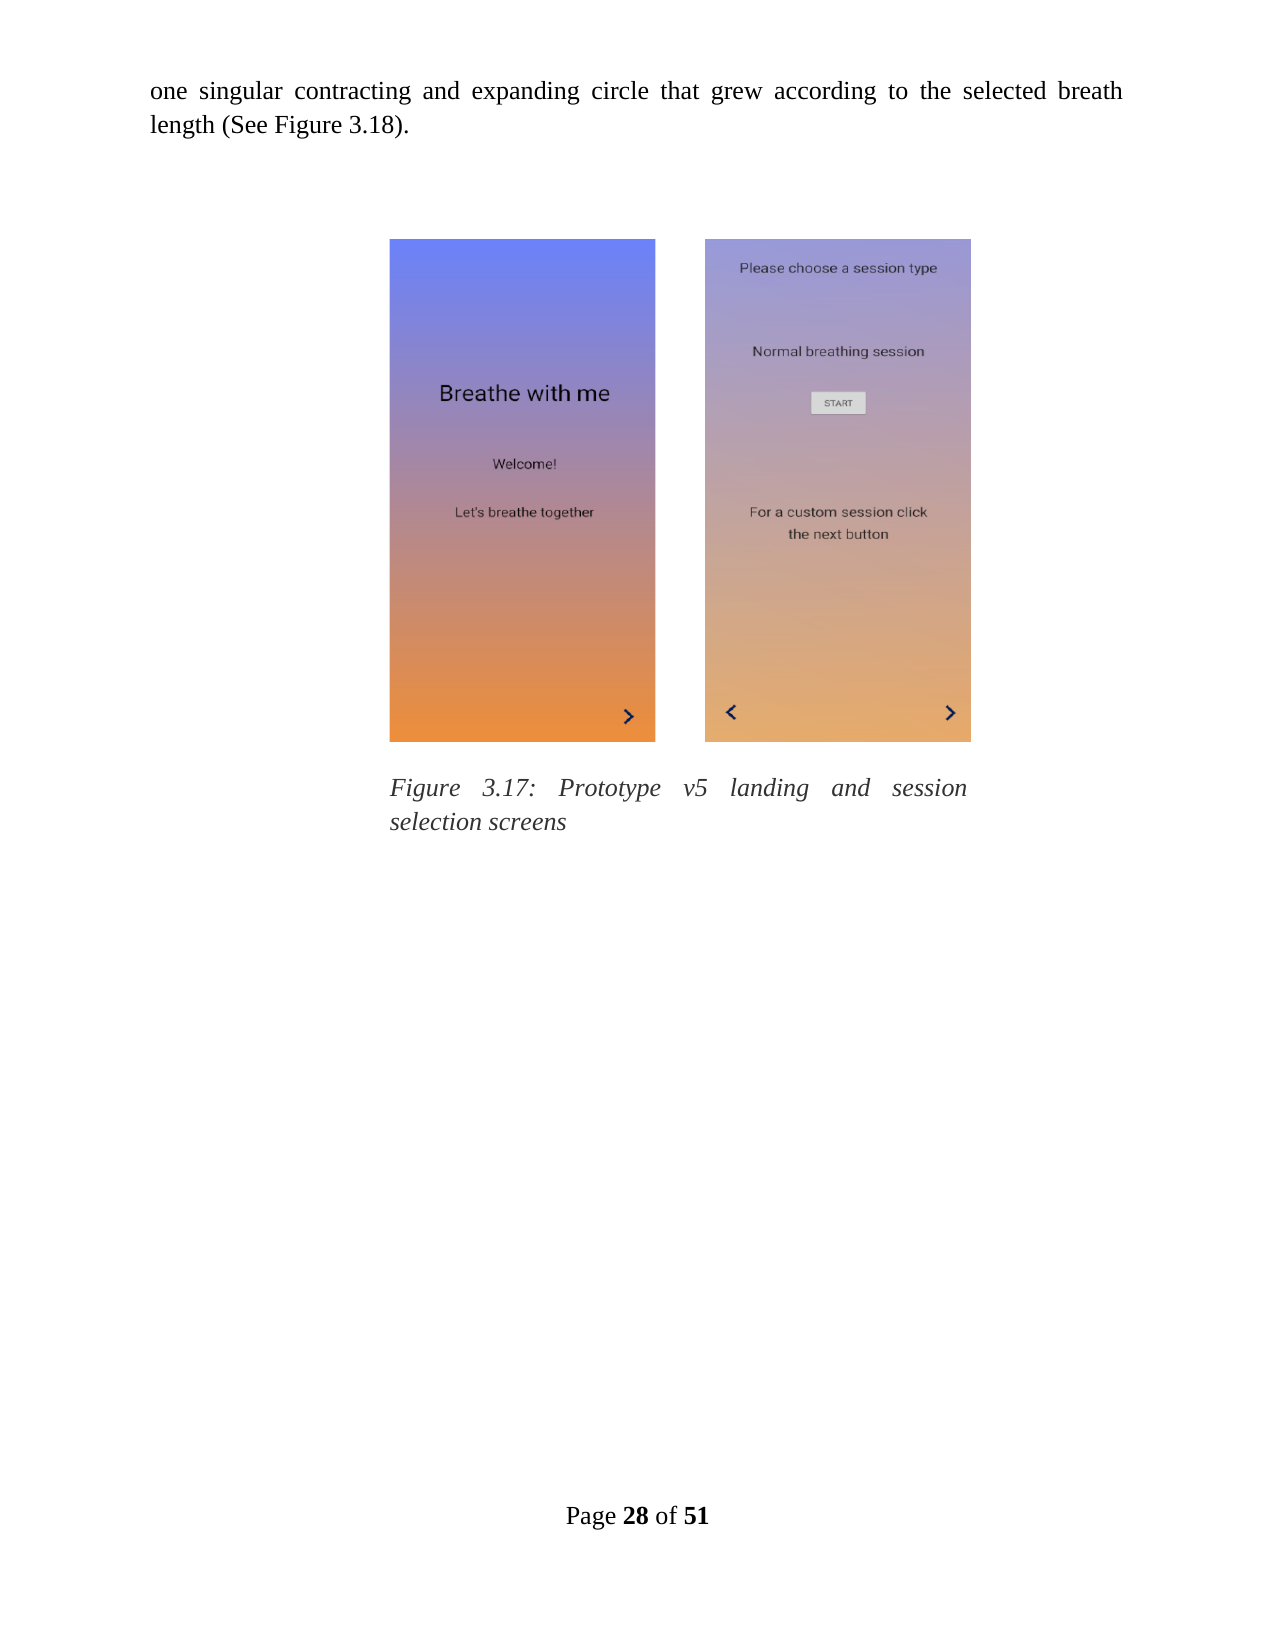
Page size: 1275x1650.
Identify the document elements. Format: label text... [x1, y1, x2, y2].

text Figure 3.17: Prototype v5 landing and session selection screens [389, 772, 971, 836]
text The partner selection screen was replaced with a session selection screen, which included a choice to start a standard breathing pattern of 1.5 seconds of inhaling and exhaling [37] for 1 minute (See Figure 3.17), or create a custom session where they could specify an activity length and breath length (See Figure 3.18). The main activity was also amended to include one singular contracting and expanding circle that grew according to the selected breath length (See Figure 3.18). [150, 75, 1125, 139]
